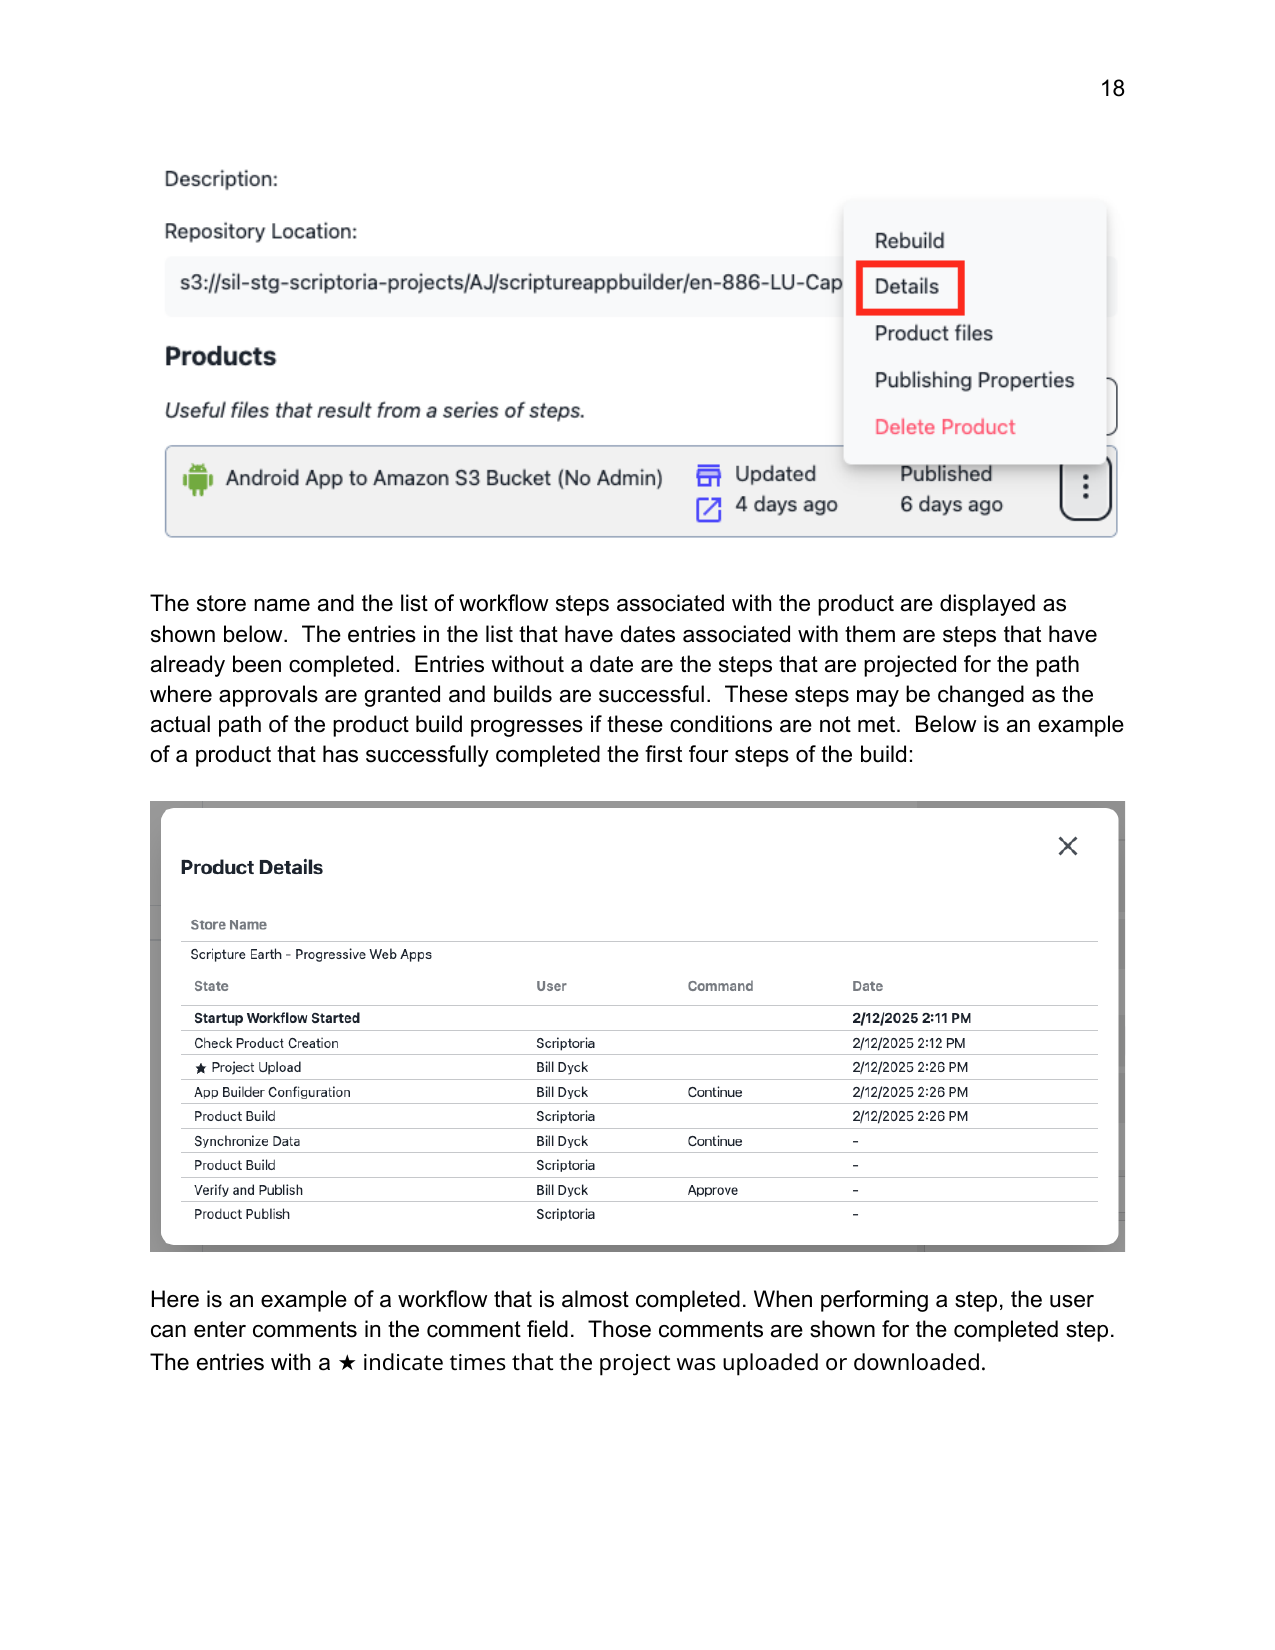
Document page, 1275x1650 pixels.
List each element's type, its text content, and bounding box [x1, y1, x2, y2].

text The store name and the list of workflow steps associated with the product are displayed as shown below. The entries in the list that have dates associated with them are steps that have already been completed. Entries without a date are the steps that are projected for the path where approvals are granted and builds are successful. These steps may be changed as the actual path of the product build progresses if these conditions are not met. Below is an example of a product that has successfully completed the first four steps of the build: [150, 590, 1125, 768]
picture [150, 801, 1125, 1252]
picture [150, 150, 1125, 557]
text Here is an example of a workflow that is almost completed. When performing a step, the user can enter comments in the comment field. Those comments are shown for the completed step. The entries with a ★ indicate times that the project was uploaded or downloaded. [150, 1286, 1125, 1377]
